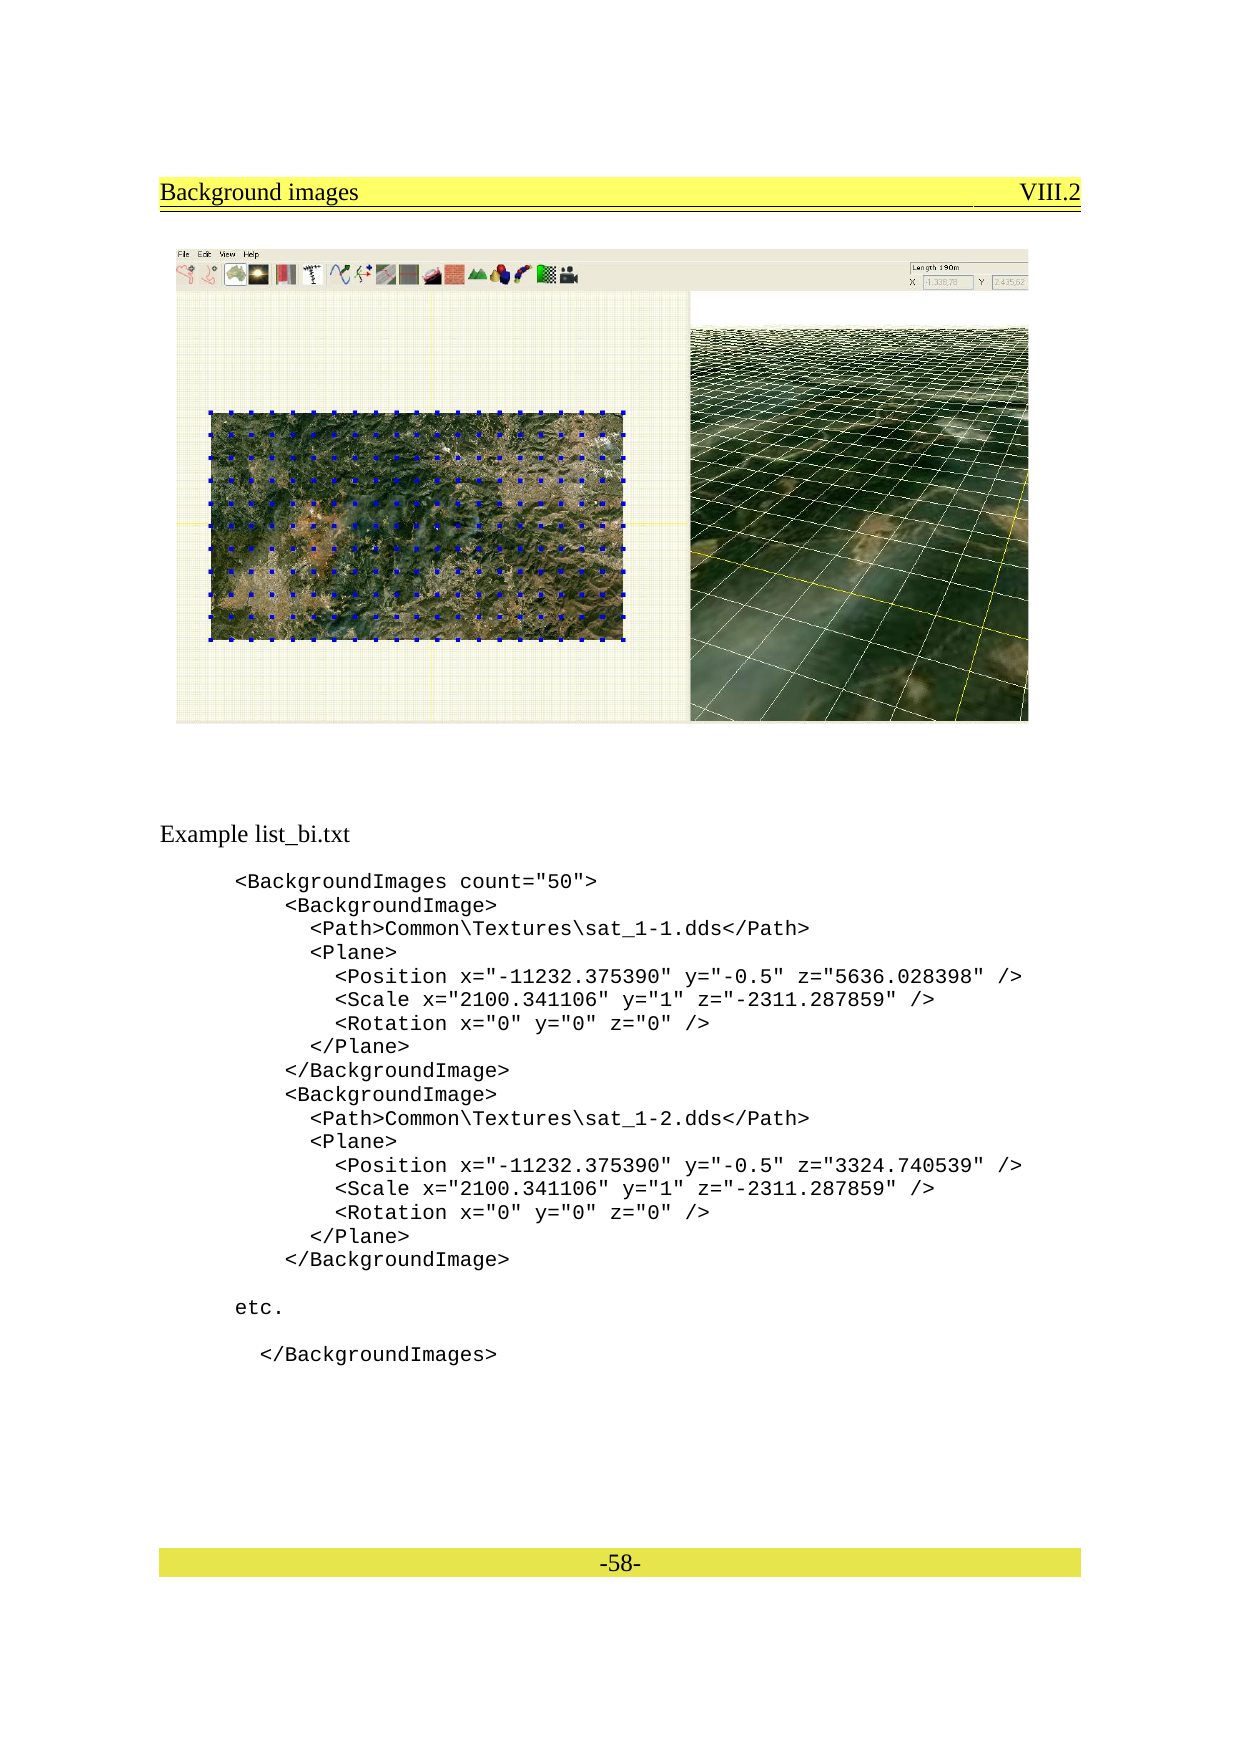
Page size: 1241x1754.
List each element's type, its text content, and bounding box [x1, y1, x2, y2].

text Example list_bi.txt [159, 819, 1081, 847]
picture [176, 249, 1029, 724]
text <BackgroundImages count="50"> <BackgroundImage> <Path>Common\Textures\sat_1-1.dds</Path> <Plane> <Position x="-11232.375390" y="-0.5" z="5636.028398" /> <Scale x="2100.341106" y="1" z="-2311.287859" /> <Rotation x="0" y="0" z="0" /> </Plane> </BackgroundImage> <BackgroundImage> <Path>Common\Textures\sat_1-2.dds</Path> <Plane> <Position x="-11232.375390" y="-0.5" z="3324.740539" /> <Scale x="2100.341106" y="1" z="-2311.287859" /> <Rotation x="0" y="0" z="0" /> </Plane> </BackgroundImage> etc. </BackgroundImages> [234, 847, 1081, 1368]
